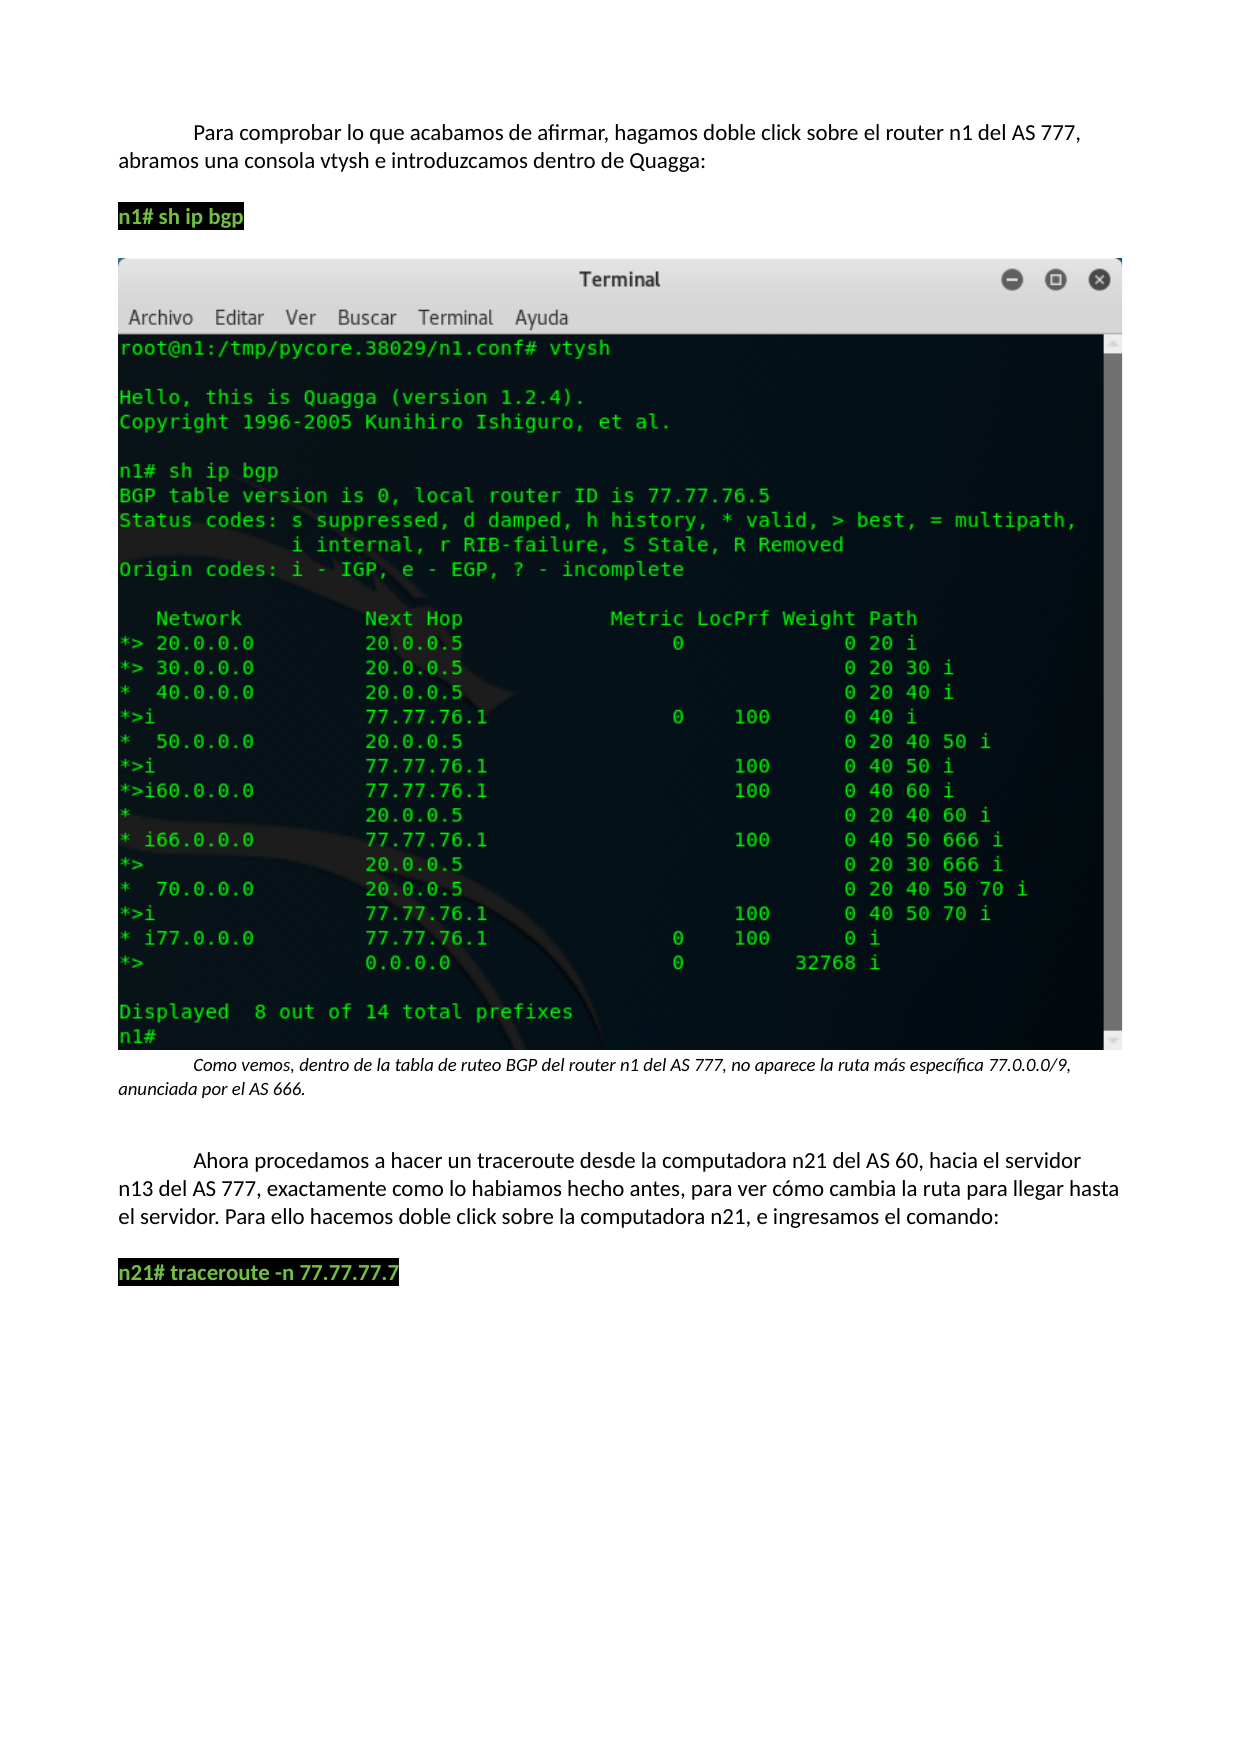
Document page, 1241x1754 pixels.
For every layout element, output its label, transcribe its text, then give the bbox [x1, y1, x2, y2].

text Ahora procedamos a hacer un traceroute desde la computadora n21 del AS 60, hacia el servidor n13 del AS 777, exactamente como lo habiamos hecho antes, para ver cómo cambia la ruta para llegar hasta el servidor. Para ello hacemos doble click sobre la computadora n21, e ingresamos el comando: [118, 1146, 1122, 1230]
picture [118, 258, 1123, 1050]
text n1# sh ip bgp [118, 202, 1122, 230]
text Como vemos, dentro de la tabla de ruteo BGP del router n1 del AS 777, no aparece la ruta más específica 77.0.0.0/9, anunciada por el AS 666. [118, 1050, 1122, 1100]
text n21# traceroute -n 77.77.77.7 [118, 1258, 1122, 1286]
text Para comprobar lo que acabamos de afirmar, hagamos doble click sobre el router n1 del AS 777, abramos una consola vtysh e introduzcamos dentro de Quagga: [118, 118, 1122, 174]
